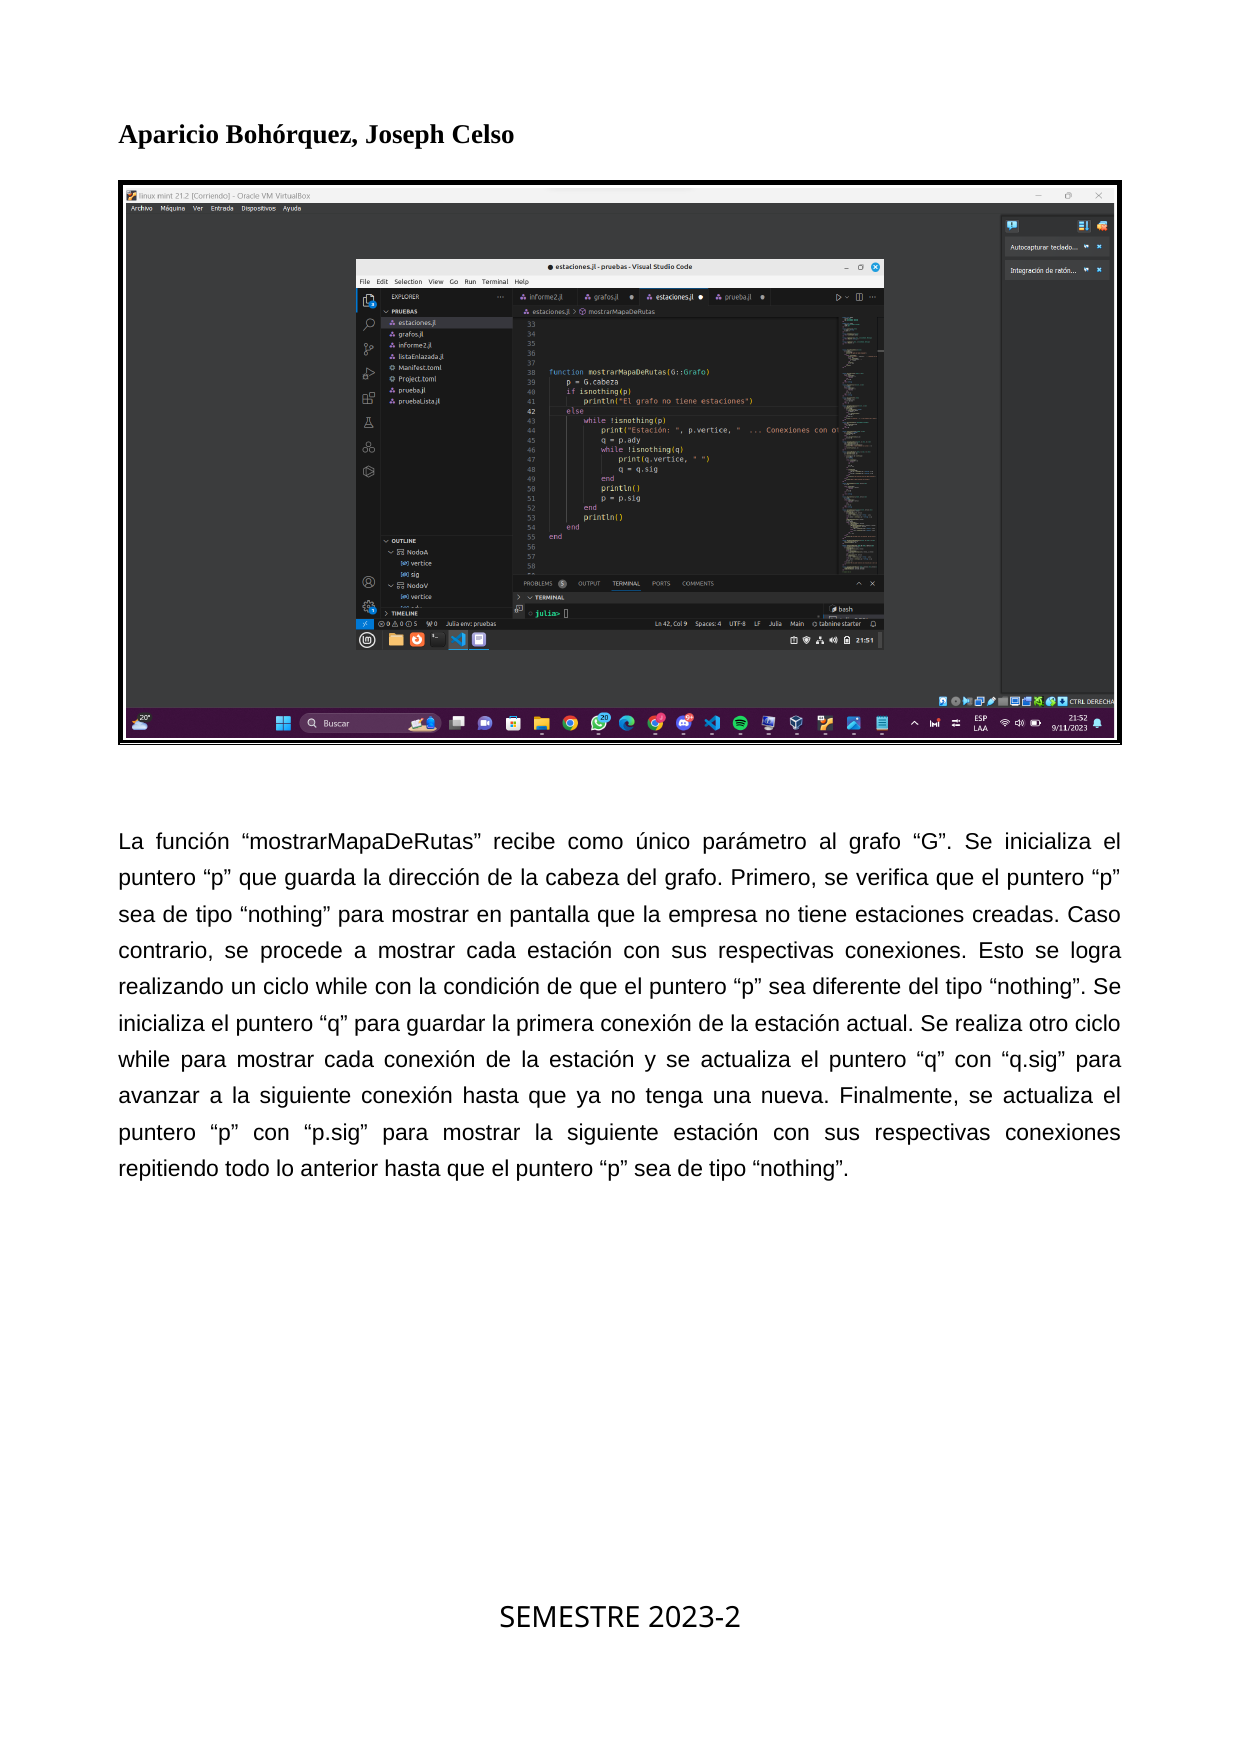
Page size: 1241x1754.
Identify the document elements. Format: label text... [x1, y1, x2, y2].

text La función “mostrarMapaDeRutas” recibe como único parámetro al grafo “G”. Se inicializa el puntero “p” que guarda la dirección de la cabeza del grafo. Primero, se verifica que el puntero “p” sea de tipo “nothing” para mostrar en pantalla que la empresa no tiene estaciones creadas. Caso contrario, se procede a mostrar cada estación con sus respectivas conexiones. Esto se logra realizando un ciclo while con la condición de que el puntero “p” sea diferente del tipo “nothing”. Se inicializa el puntero “q” para guardar la primera conexión de la estación actual. Se realiza otro ciclo while para mostrar cada conexión de la estación y se actualiza el puntero “q” con “q.sig” para avanzar a la siguiente conexión hasta que ya no tenga una nueva. Finalmente, se actualiza el puntero “p” con “p.sig” para mostrar la siguiente estación con sus respectivas conexiones repitiendo todo lo anterior hasta que el puntero “p” sea de tipo “nothing”. [118, 828, 1122, 1181]
picture [126, 188, 1115, 738]
text Aparicio Bohórquez, Joseph Celso [118, 118, 1122, 149]
